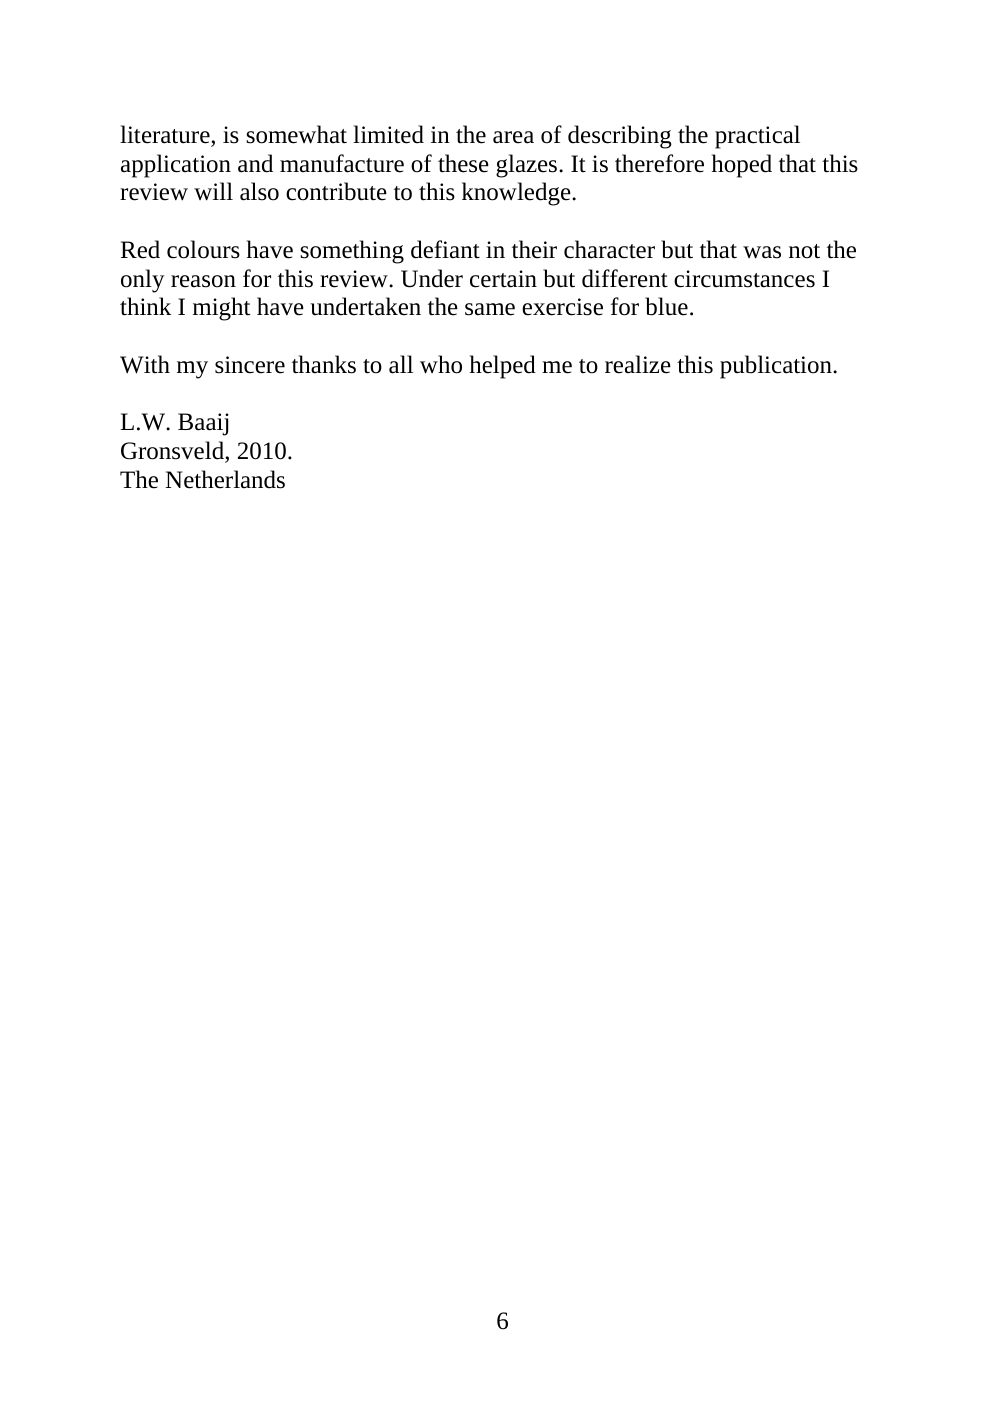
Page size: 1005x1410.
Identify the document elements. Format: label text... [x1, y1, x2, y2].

text Red colours have something defiant in their character but that was not the only reason for this review. Under certain but different circumstances I think I might have undertaken the same exercise for blue. [120, 235, 885, 321]
text L.W. Baaij [120, 407, 885, 436]
text Gronsveld, 2010. [120, 436, 885, 465]
text With my sincere thanks to all who helped me to realize this publication. [120, 350, 885, 379]
text The Netherlands [120, 465, 885, 494]
text literature, is somewhat limited in the area of describing the practical application and manufacture of these glazes. It is therefore hoped that this review will also contribute to this knowledge. [120, 120, 885, 206]
